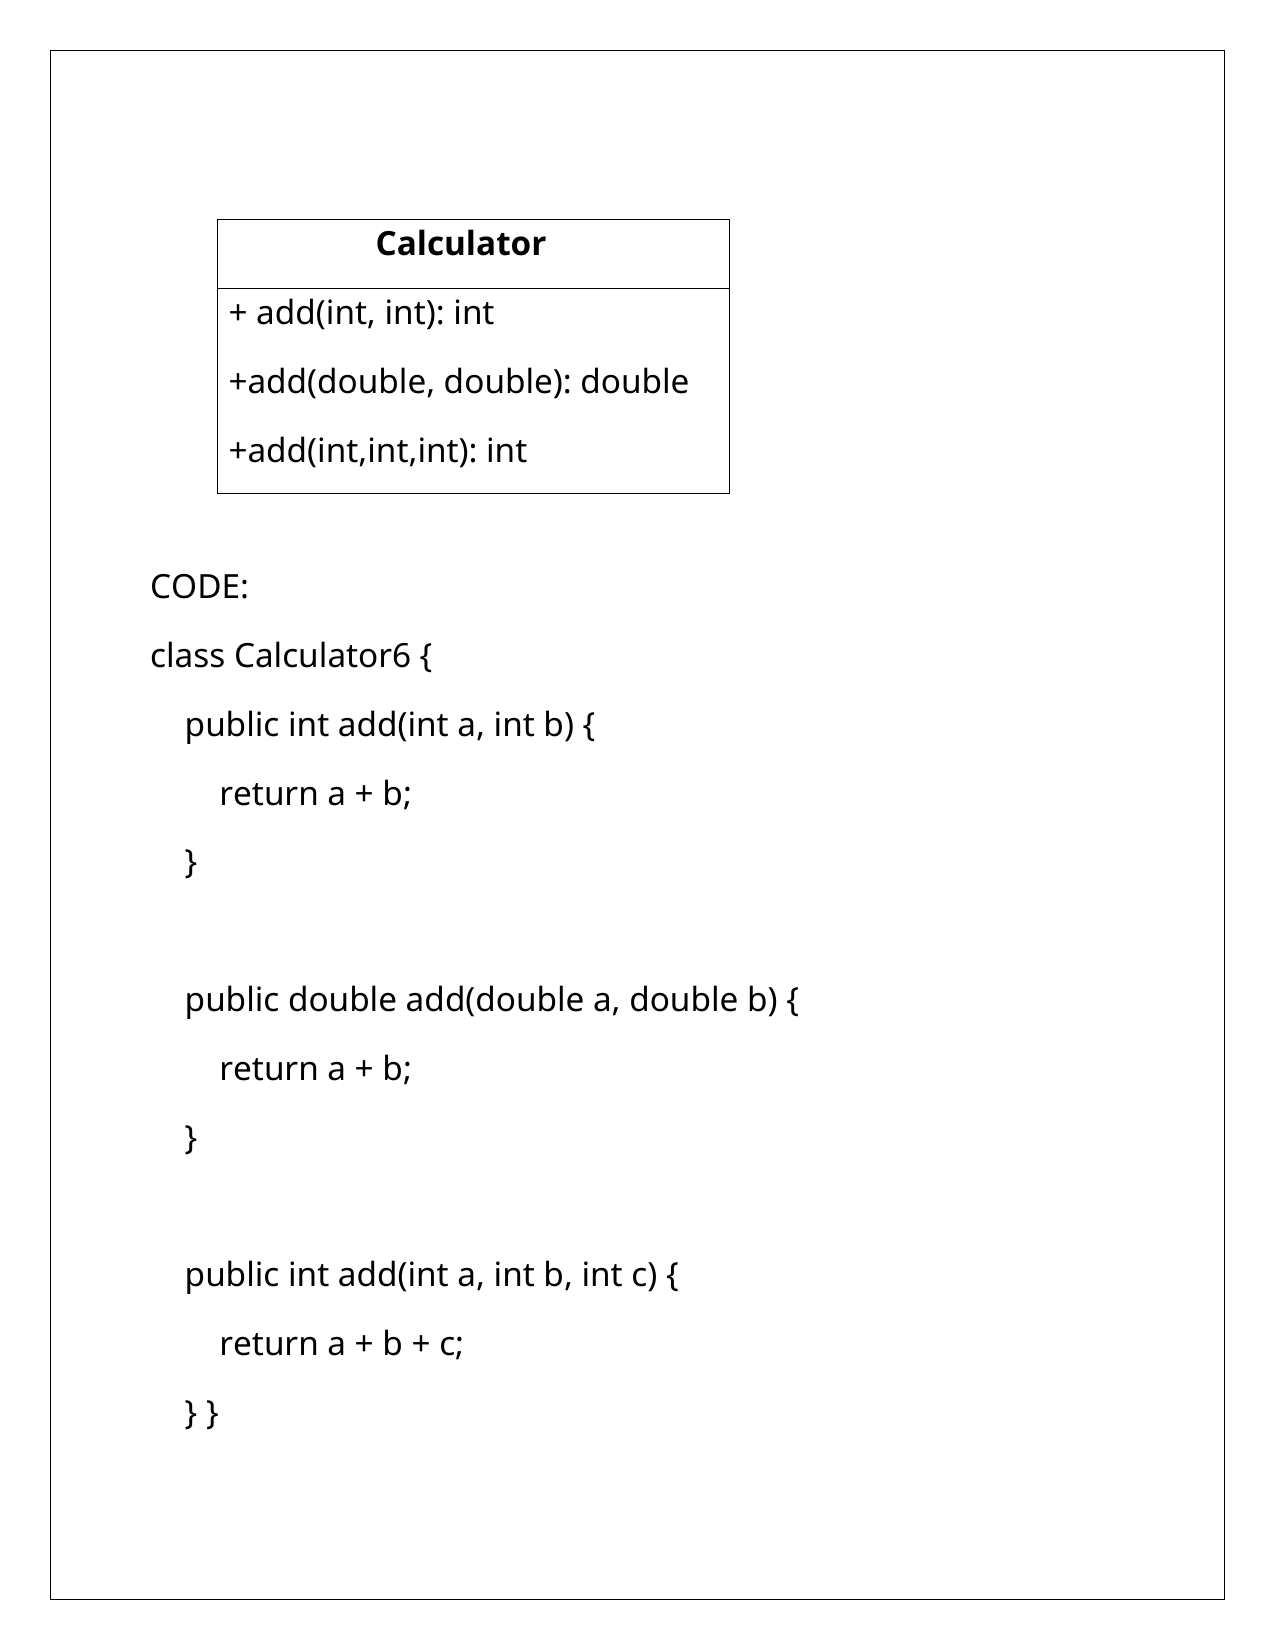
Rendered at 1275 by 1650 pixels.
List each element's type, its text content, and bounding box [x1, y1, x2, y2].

text public int add(int a, int b) { [150, 700, 1125, 746]
text } [150, 1113, 1125, 1159]
text return a + b + c; [150, 1320, 1125, 1366]
text return a + b; [150, 769, 1125, 815]
text CODE: [150, 563, 1125, 608]
text } } [150, 1389, 1125, 1434]
text public int add(int a, int b, int c) { [150, 1251, 1125, 1297]
table_cell + add(int, int): int +add(double, double): double +add(int,int,int): int [218, 289, 729, 493]
table_header Calculator [218, 220, 729, 288]
text } [150, 838, 1125, 883]
text class Calculator6 { [150, 632, 1125, 677]
text return a + b; [150, 1045, 1125, 1090]
text public double add(double a, double b) { [150, 976, 1125, 1021]
